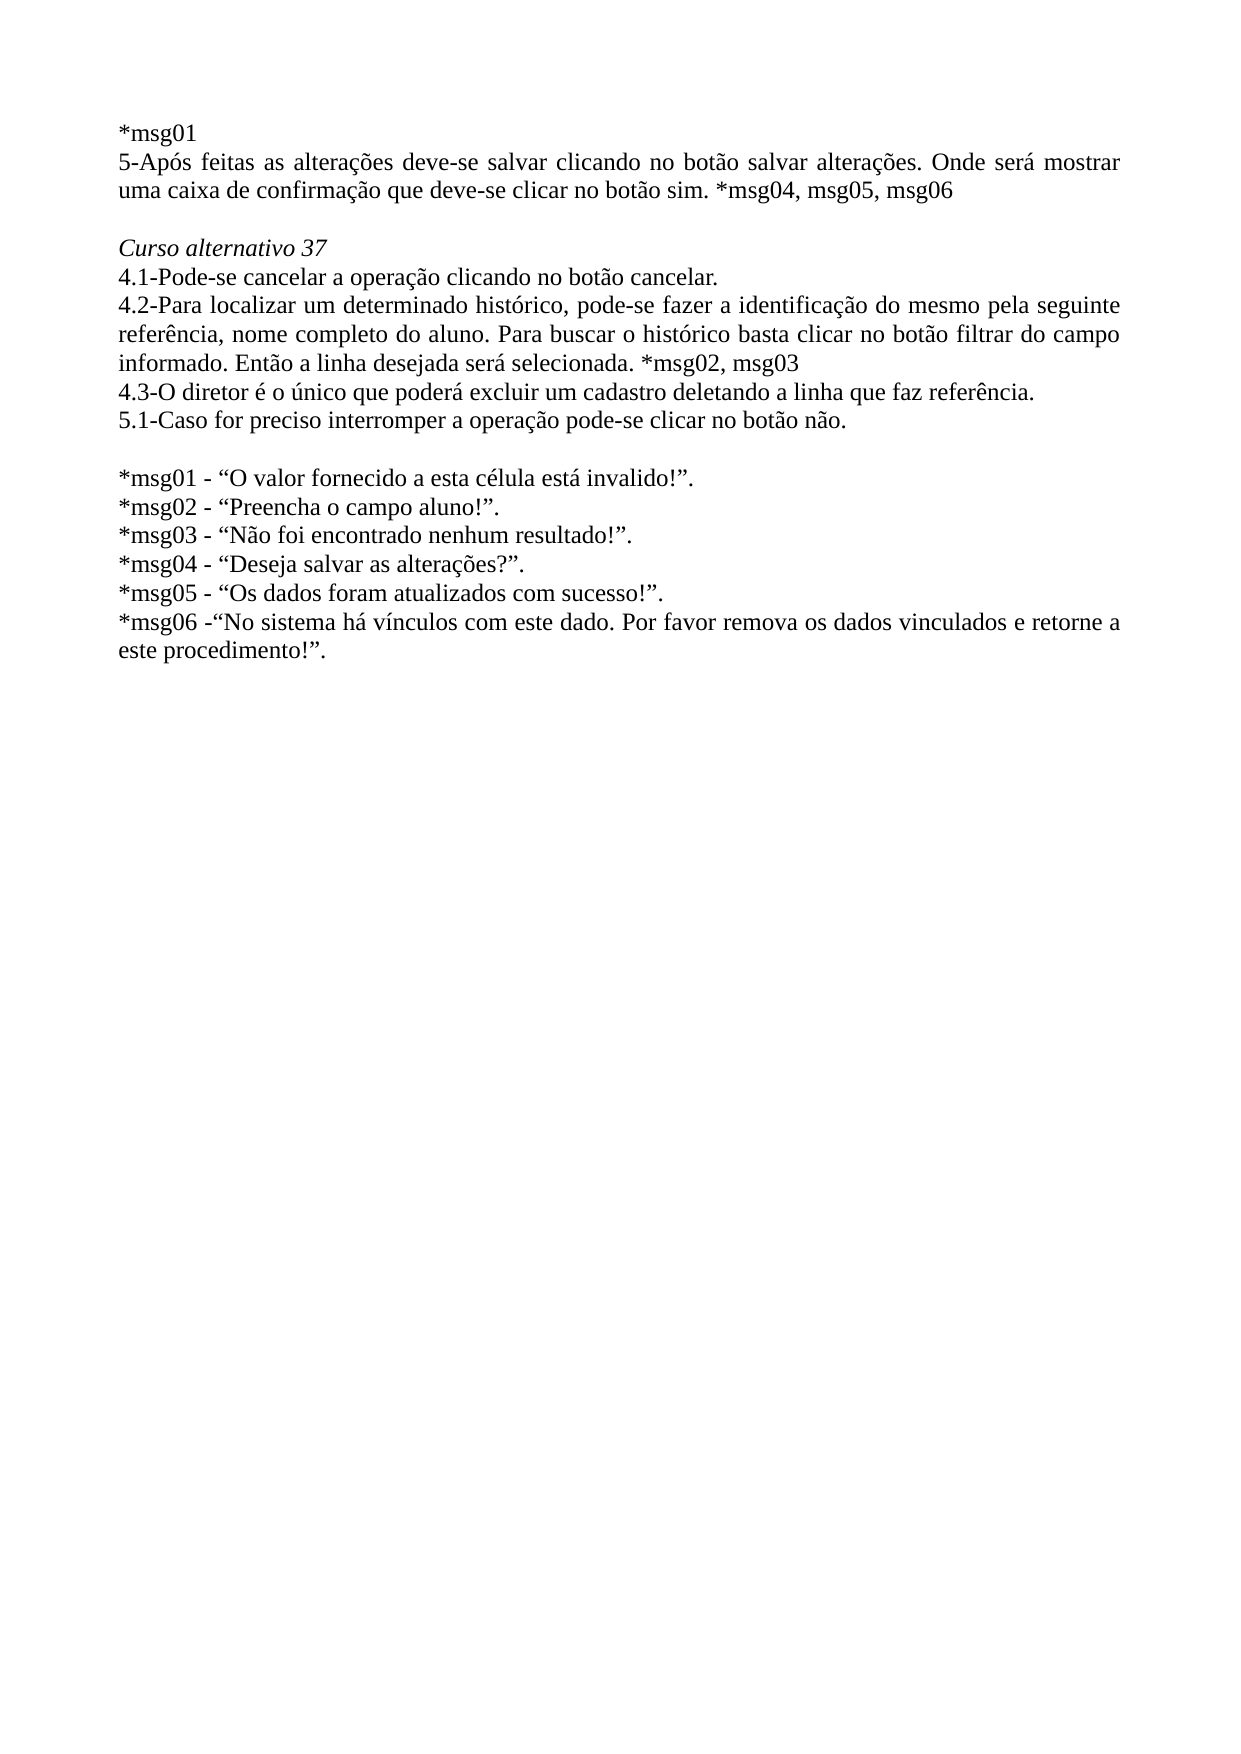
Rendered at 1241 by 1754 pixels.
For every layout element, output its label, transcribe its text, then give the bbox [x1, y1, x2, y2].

text Curso alternativo 37 [118, 233, 1122, 262]
text 4.2-Para localizar um determinado histórico, pode-se fazer a identificação do mesmo pela seguinte referência, nome completo do aluno. Para buscar o histórico basta clicar no botão filtrar do campo informado. Então a linha desejada será selecionada. *msg02, msg03 [118, 291, 1122, 377]
text 4.3-O diretor é o único que poderá excluir um cadastro deletando a linha que faz referência. [118, 377, 1122, 406]
text *msg03 - “Não foi encontrado nenhum resultado!”. [118, 521, 1122, 549]
text *msg02 - “Preencha o campo aluno!”. [118, 492, 1122, 521]
text *msg06 -“No sistema há vínculos com este dado. Por favor remova os dados vinculados e retorne a este procedimento!”. [118, 607, 1122, 664]
text *msg01 - “O valor fornecido a esta célula está invalido!”. [118, 463, 1122, 492]
text *msg01 [118, 118, 1122, 147]
text *msg04 - “Deseja salvar as alterações?”. [118, 549, 1122, 578]
text 5-Após feitas as alterações deve-se salvar clicando no botão salvar alterações. Onde será mostrar uma caixa de confirmação que deve-se clicar no botão sim. *msg04, msg05, msg06 [118, 147, 1122, 204]
text 4.1-Pode-se cancelar a operação clicando no botão cancelar. [118, 262, 1122, 291]
text 5.1-Caso for preciso interromper a operação pode-se clicar no botão não. [118, 406, 1122, 434]
text *msg05 - “Os dados foram atualizados com sucesso!”. [118, 578, 1122, 607]
